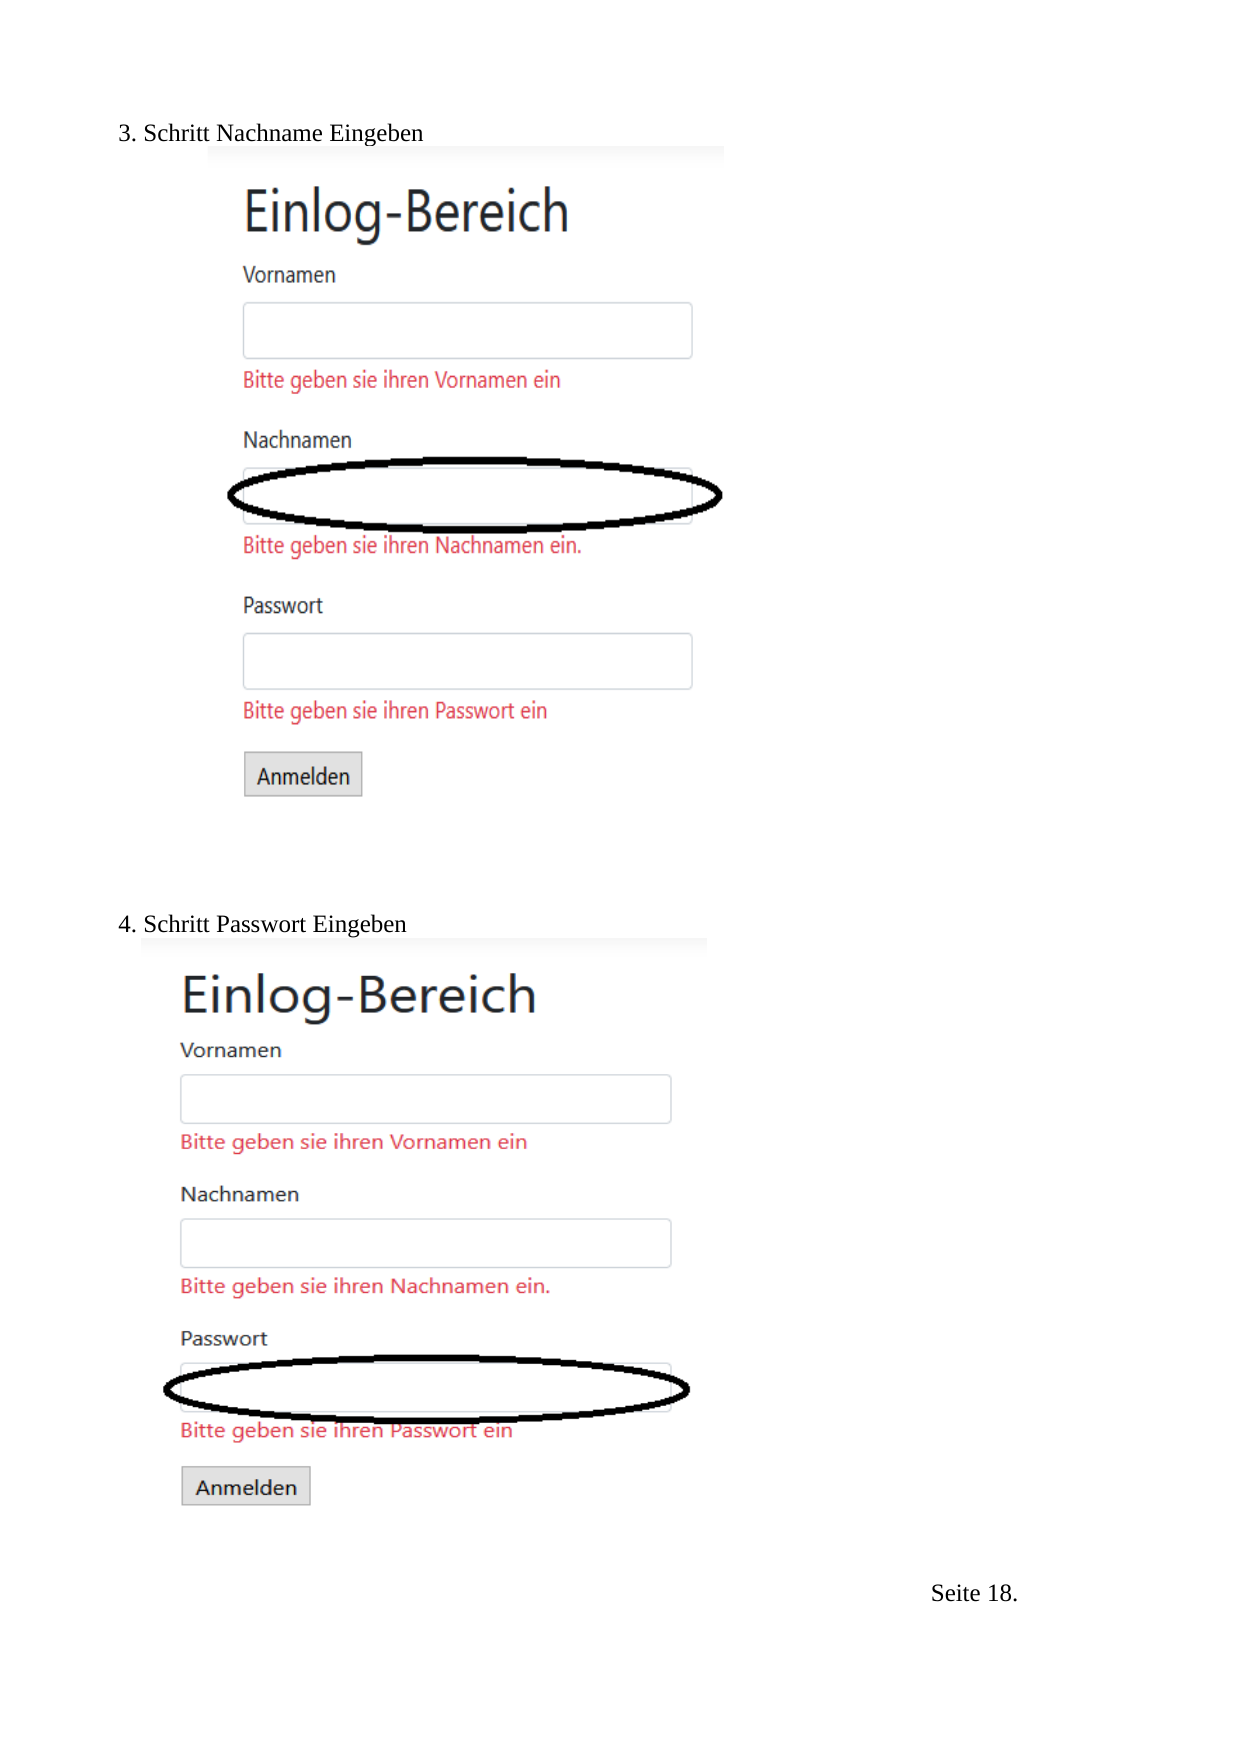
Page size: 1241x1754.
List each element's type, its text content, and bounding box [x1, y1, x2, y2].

picture [141, 938, 707, 1579]
text Seite 18. [118, 938, 1122, 1607]
text 4. Schritt Passwort Eingeben [118, 909, 1122, 938]
text 3. Schritt Nachname Eingeben [118, 118, 1122, 147]
picture [207, 146, 724, 881]
